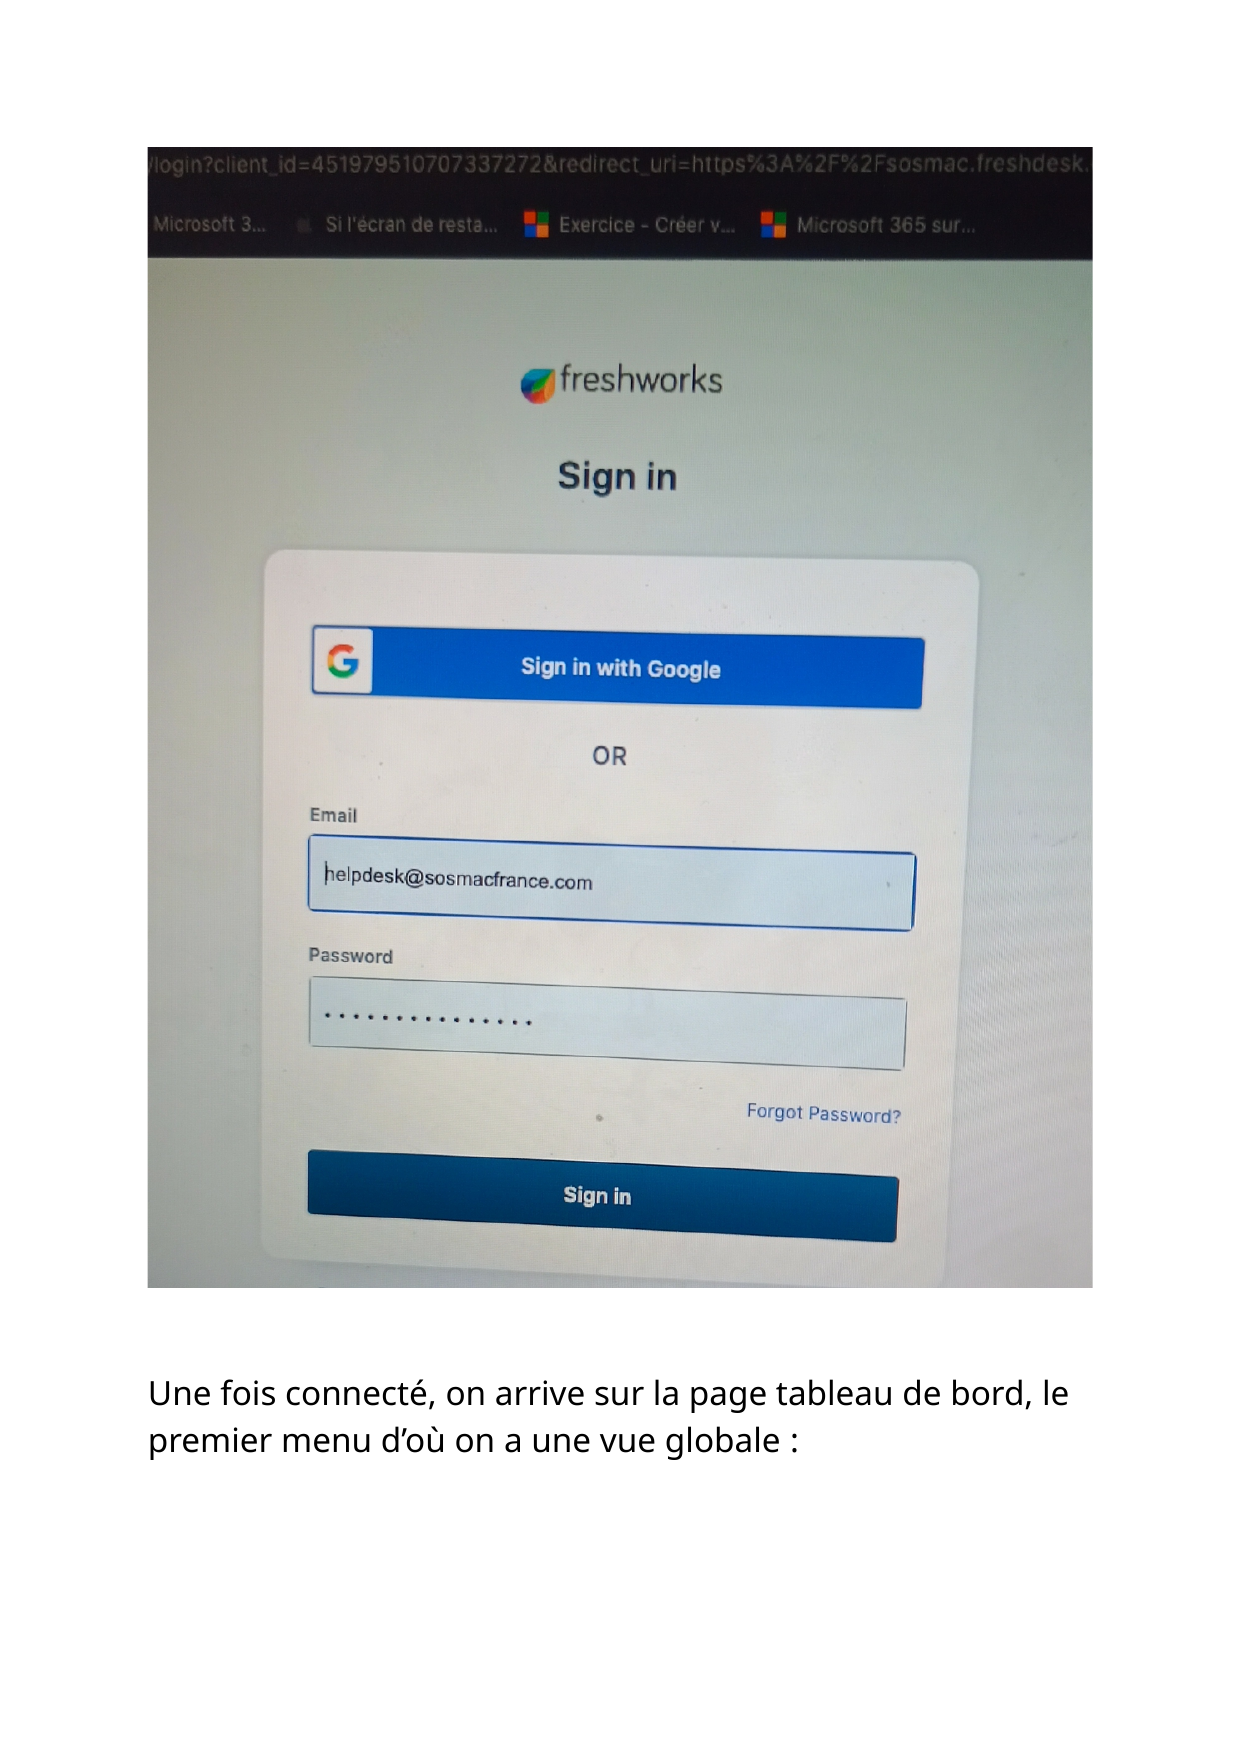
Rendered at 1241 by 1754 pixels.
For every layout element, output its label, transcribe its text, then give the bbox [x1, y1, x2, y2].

text Une fois connecté, on arrive sur la page tableau de bord, le premier menu d’où on a une vue globale : [148, 1370, 1093, 1463]
